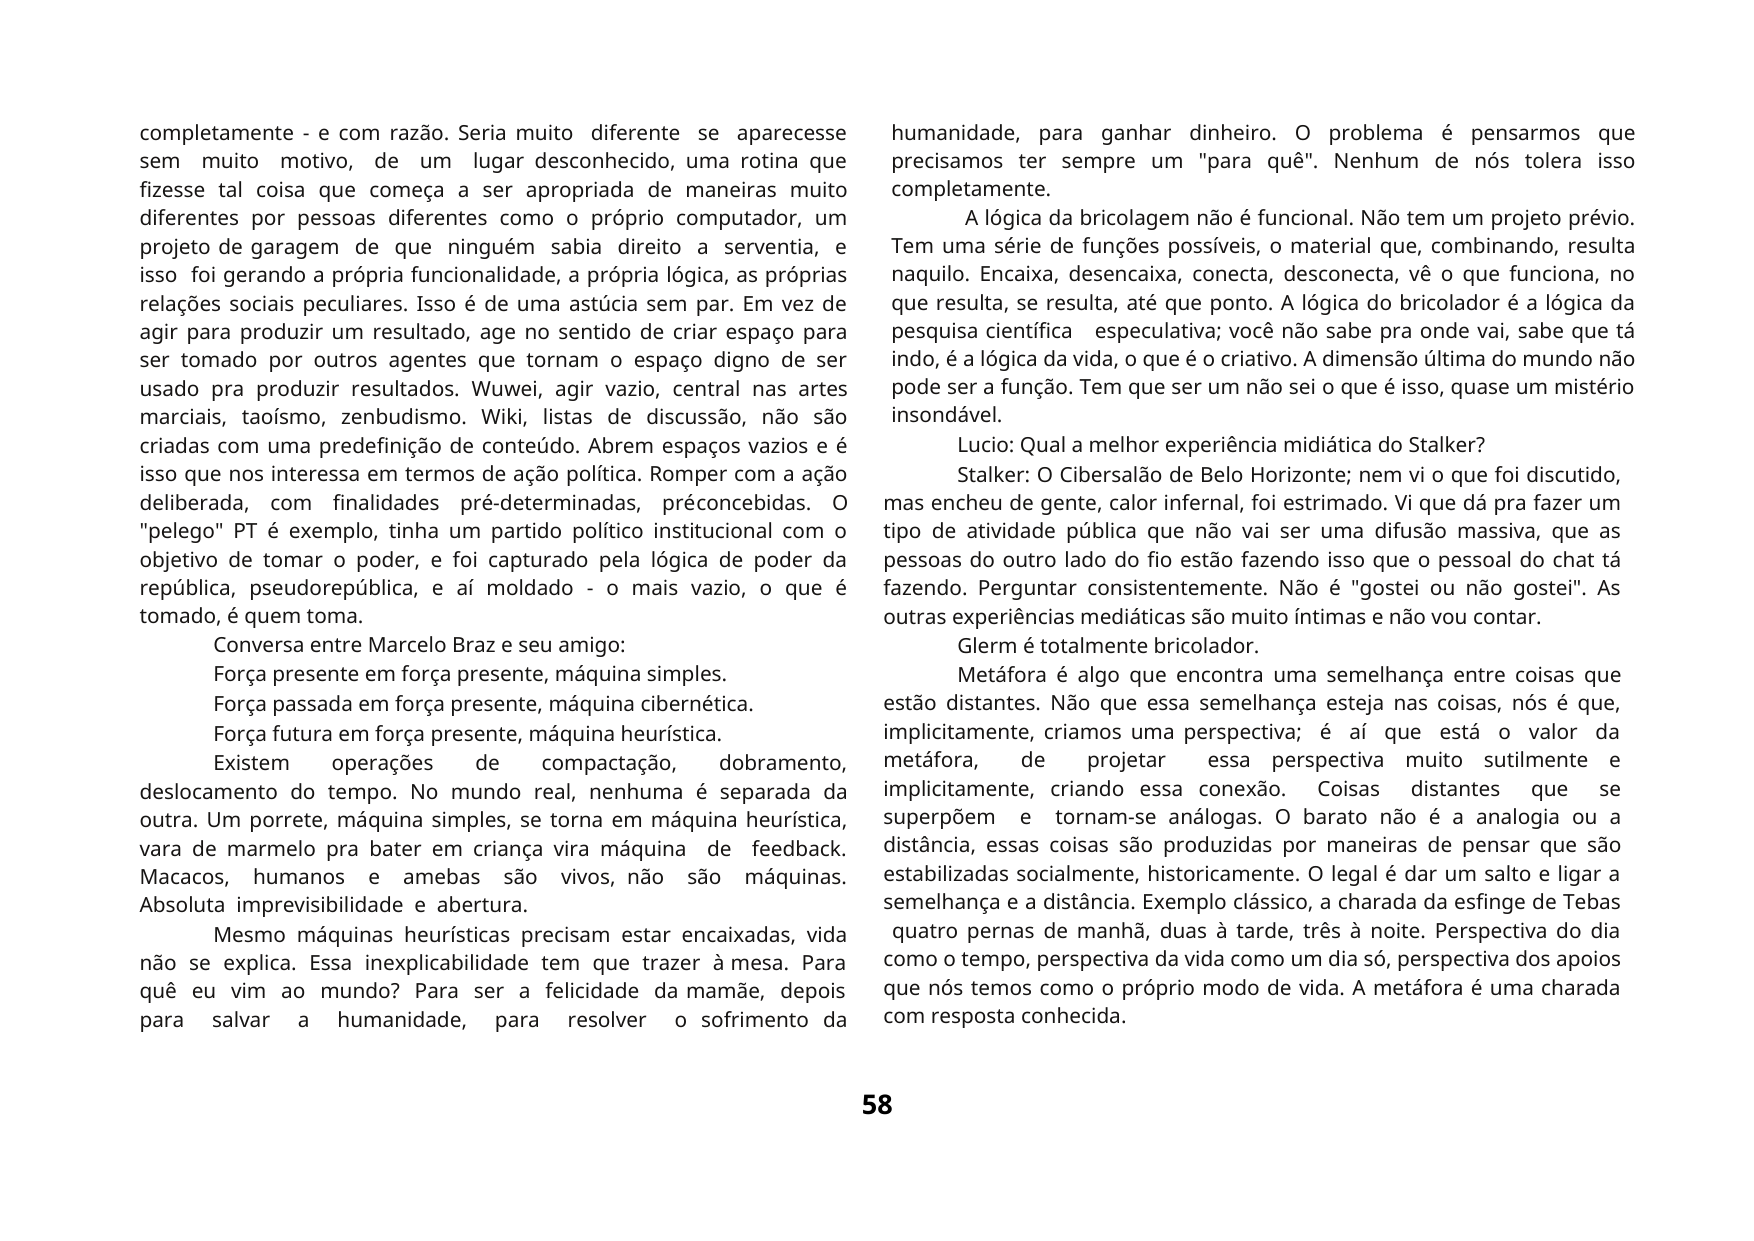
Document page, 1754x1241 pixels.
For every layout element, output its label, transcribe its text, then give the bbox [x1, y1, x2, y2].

text Glerm é totalmente bricolador. [883, 632, 1622, 660]
text Força passada em força presente, máquina cibernética. [139, 689, 848, 718]
text Força futura em força presente, máquina heurística. [139, 719, 848, 747]
text A lógica da bricolagem não é funcional. Não tem um projeto prévio. Tem uma série de funções possíveis, o material que, combinando, resulta naquilo. Encaixa, desencaixa, conecta, desconecta, vê o que funciona, no que resulta, se resulta, até que ponto. A lógica do bricolador é a lógica da pesquisa científica especulativa; você não sabe pra onde vai, sabe que tá indo, é a lógica da vida, o que é o criativo. A dimensão última do mundo não pode ser a função. Tem que ser um não sei o que é isso, quase um mistério insondável. [891, 203, 1636, 429]
text Lucio: Qual a melhor experiência midiática do Stalker? [883, 430, 1622, 459]
text Metáfora é algo que encontra uma semelhança entre coisas que estão distantes. Não que essa semelhança esteja nas coisas, nós é que, implicitamente, criamos uma perspectiva; é aí que está o valor da metáfora, de projetar essa perspectiva muito sutilmente e implicitamente, criando essa conexão. Coisas distantes que se superpõem e tornam-se análogas. O barato não é a analogia ou a distância, essas coisas são produzidas por maneiras de pensar que são estabilizadas socialmente, historicamente. O legal é dar um salto e ligar a semelhança e a distância. Exemplo clássico, a charada da esfinge de Tebas ­ quatro pernas de manhã, duas à tarde, três à noite. Perspectiva do dia como o tempo, perspectiva da vida como um dia só, perspectiva dos apoios que nós temos como o próprio modo de vida. A metáfora é uma charada com resposta conhecida. [883, 660, 1622, 1030]
text Existem operações de compactação, dobramento, deslocamento do tempo. No mundo real, nenhuma é separada da outra. Um porrete, máquina simples, se torna em máquina heurística, vara de marmelo pra bater em criança vira máquina de feedback. Macacos, humanos e amebas são vivos, não são máquinas. Absoluta imprevisibilidade e abertura. [139, 748, 848, 919]
text Força presente em força presente, máquina simples. [139, 659, 848, 688]
text Stalker: O Cibersalão de Belo Horizonte; nem vi o que foi discutido, mas encheu de gente, calor infernal, foi estrimado. Vi que dá pra fazer um tipo de atividade pública que não vai ser uma difusão massiva, que as pessoas do outro lado do fio estão fazendo isso que o pessoal do chat tá fazendo. Perguntar consistentemente. Não é "gostei ou não gostei". As outras experiências mediáticas são muito íntimas e não vou contar. [883, 460, 1622, 630]
text humanidade, para ganhar dinheiro. O problema é pensarmos que precisamos ter sempre um "para quê". Nenhum de nós tolera isso completamente. [891, 118, 1636, 203]
text Mesmo máquinas heurísticas precisam estar encaixadas, vida não se explica. Essa inexplicabilidade tem que trazer à mesa. Para quê eu vim ao mundo? Para ser a felicidade da mamãe, depois para salvar a humanidade, para resolver o sofrimento da [139, 920, 848, 1033]
text completamente - e com razão. Seria muito diferente se aparecesse sem muito motivo, de um lugar desconhecido, uma rotina que fizesse tal coisa que começa a ser apropriada de maneiras muito diferentes por pessoas diferentes como o próprio computador, um projeto de garagem de que ninguém sabia direito a serventia, e isso foi gerando a própria funcionalidade, a própria lógica, as próprias relações sociais peculiares. Isso é de uma astúcia sem par. Em vez de agir para produzir um resultado, age no sentido de criar espaço para ser tomado por outros agentes que tornam o espaço digno de ser usado pra produzir resultados. Wu­wei, agir vazio, central nas artes marciais, taoísmo, zenbudismo. Wiki, listas de discussão, não são criadas com uma predefinição de conteúdo. Abrem espaços vazios e é isso que nos interessa em termos de ação política. Romper com a ação deliberada, com finalidades pré-determinadas, pré­concebidas. O "pelego" PT é exemplo, tinha um partido político institucional com o objetivo de tomar o poder, e foi capturado pela lógica de poder da república, pseudo­república, e aí moldado - o mais vazio, o que é tomado, é quem toma. [139, 118, 848, 630]
text Conversa entre Marcelo Braz e seu amigo: [139, 630, 848, 658]
